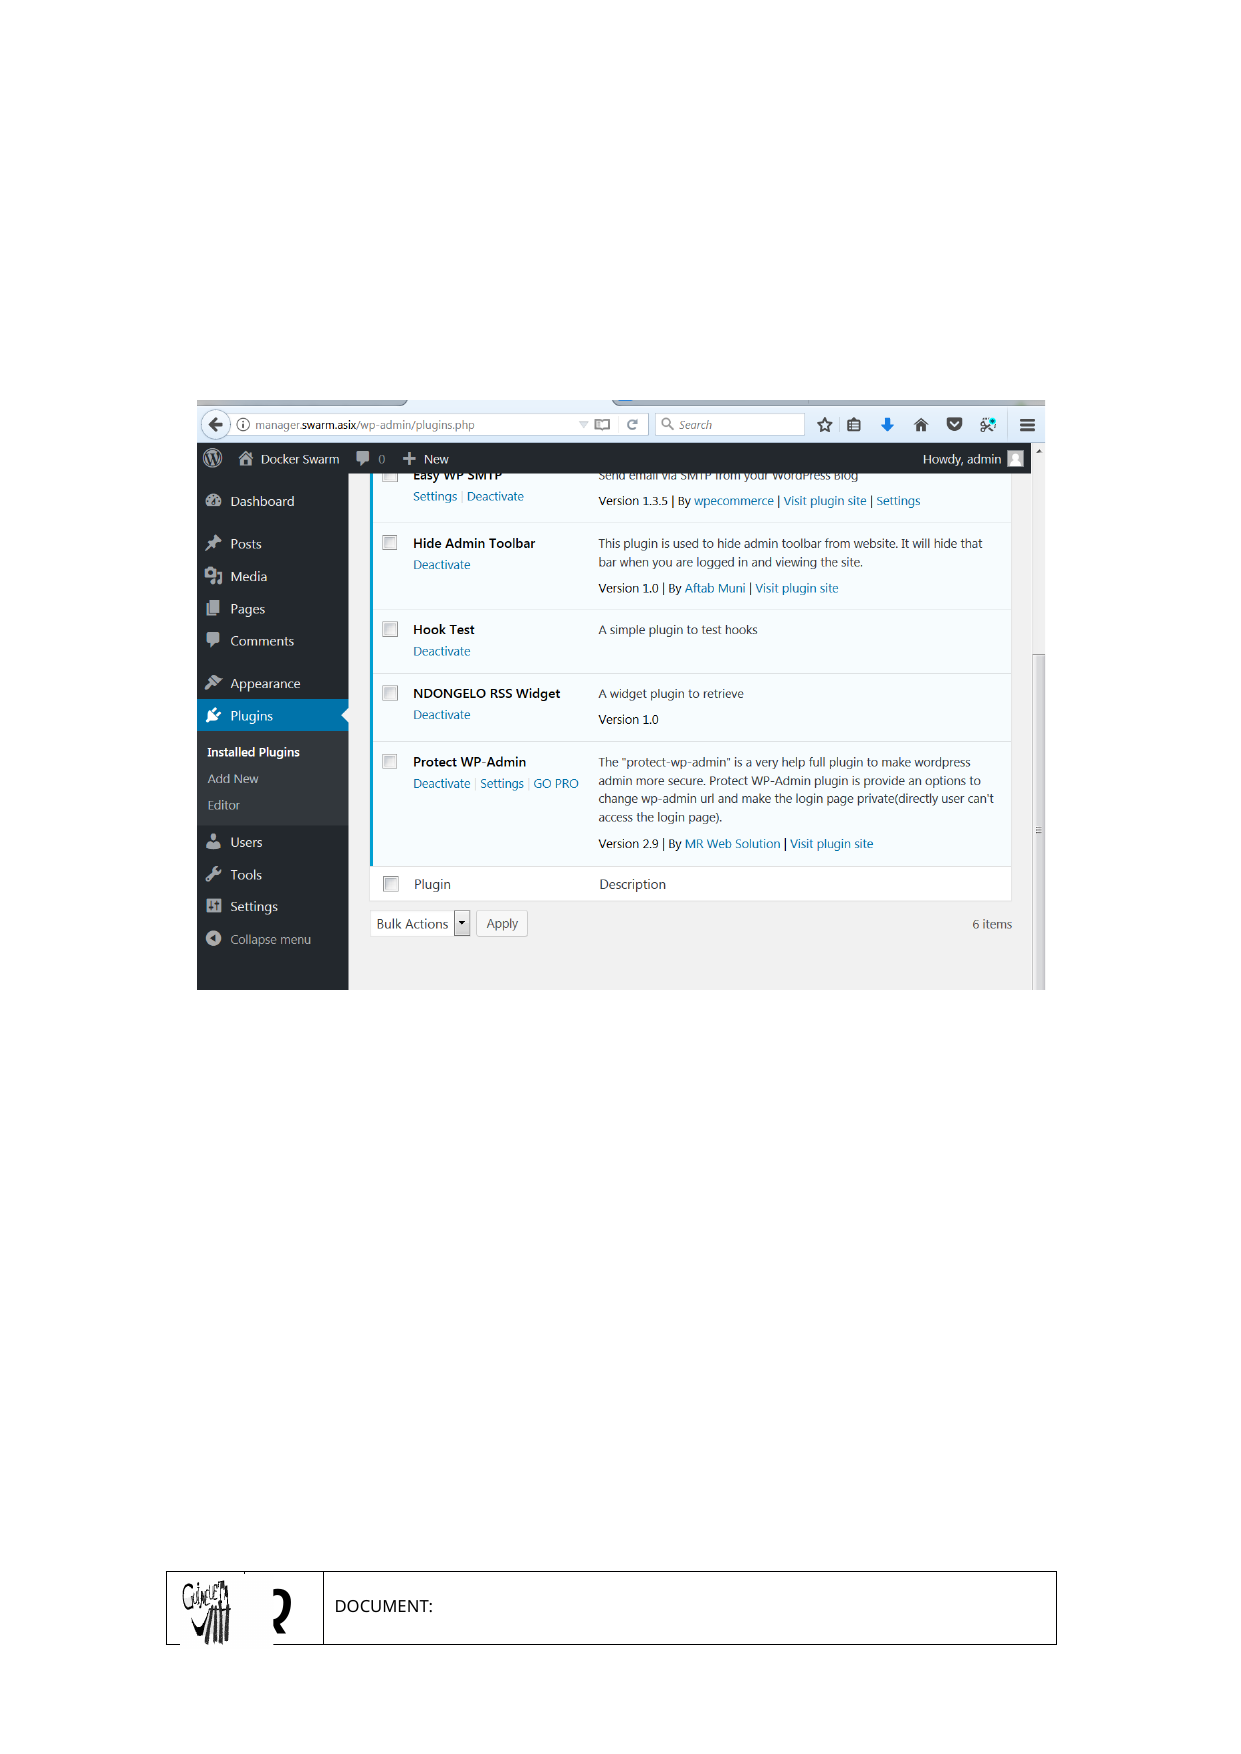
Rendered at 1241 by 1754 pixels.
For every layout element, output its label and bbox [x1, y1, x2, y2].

picture [180, 1574, 274, 1649]
picture [208, 709, 220, 721]
picture [197, 400, 1046, 990]
